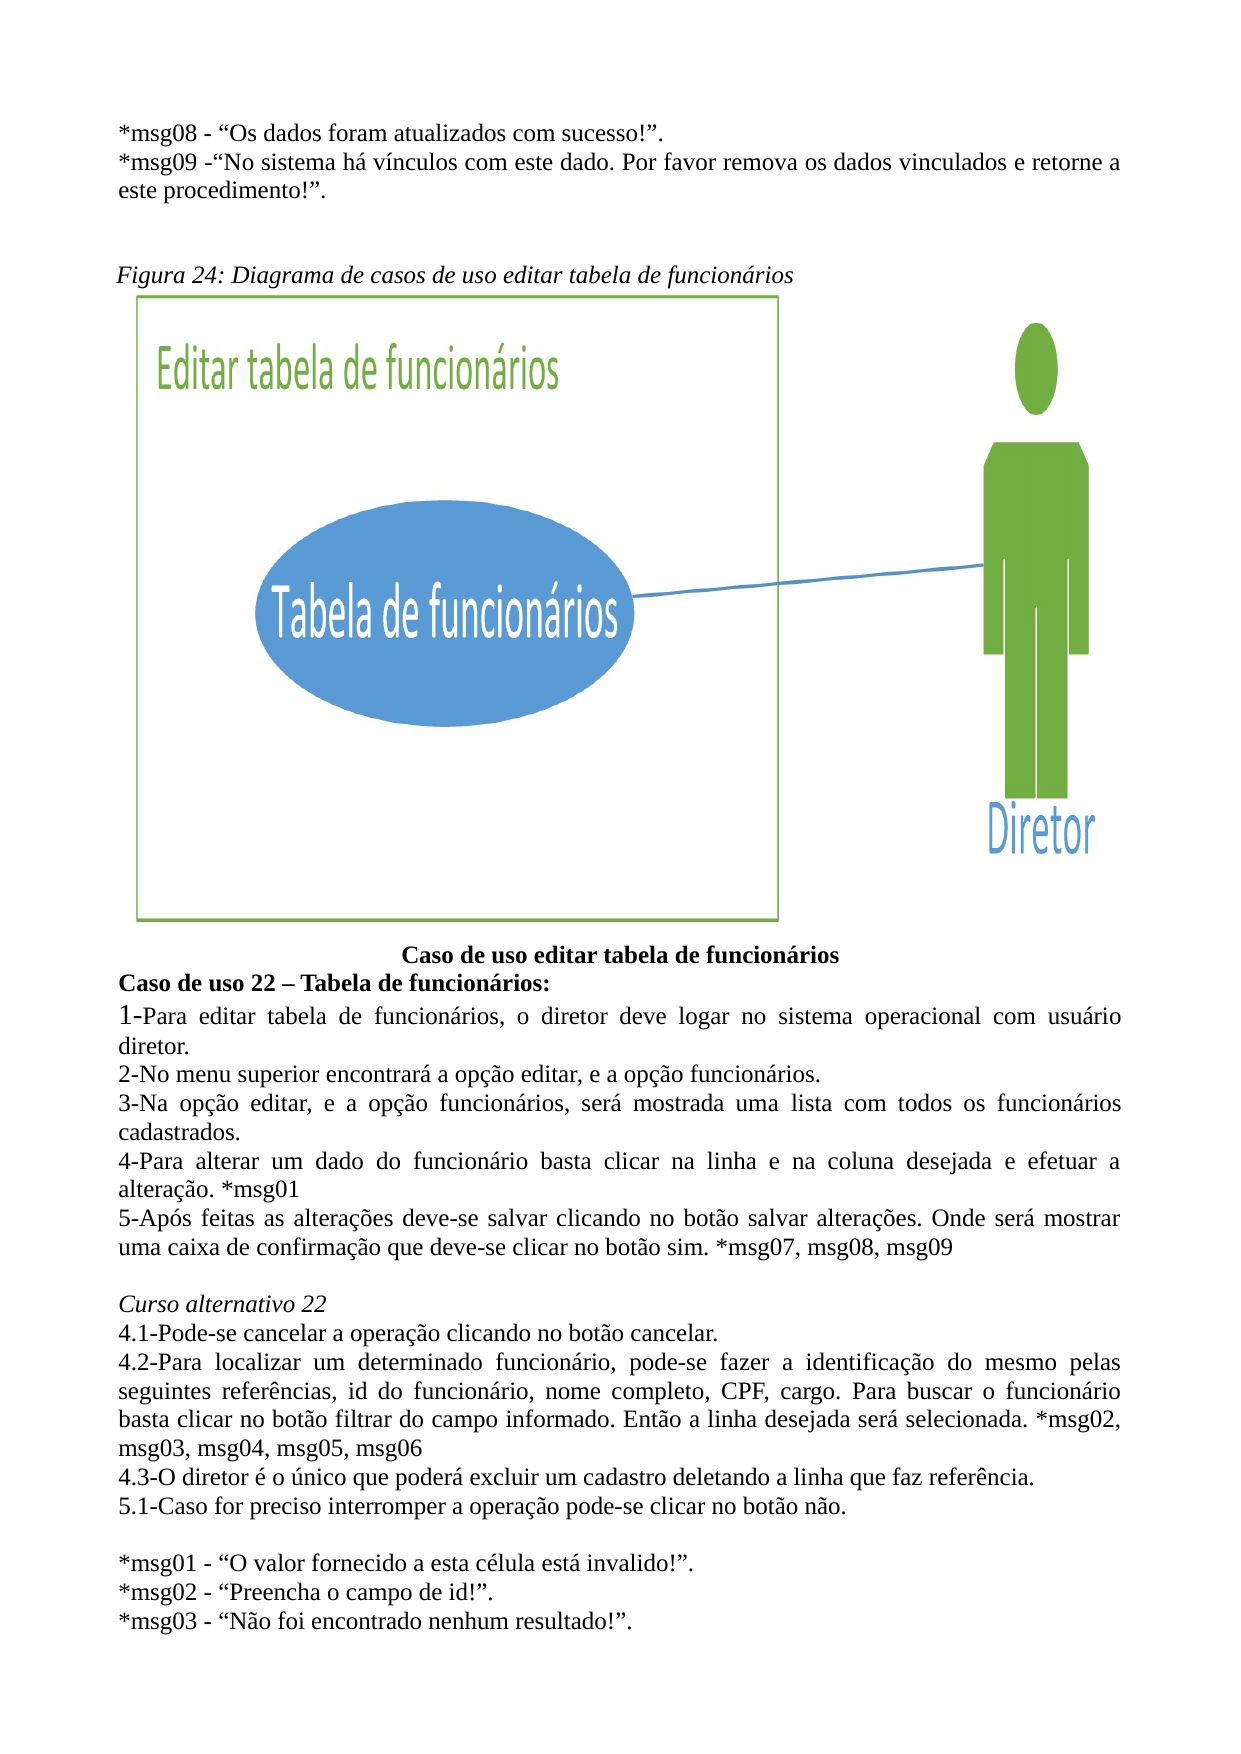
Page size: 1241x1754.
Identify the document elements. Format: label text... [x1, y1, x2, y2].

text Curso alternativo 22 [118, 1289, 1122, 1318]
text *msg02 - “Preencha o campo de id!”. [118, 1577, 1122, 1606]
text [116, 233, 1124, 260]
text *msg03 - “Não foi encontrado nenhum resultado!”. [118, 1606, 1122, 1634]
text *msg01 - “O valor fornecido a esta célula está invalido!”. [118, 1548, 1122, 1577]
text *msg08 - “Os dados foram atualizados com sucesso!”. [118, 118, 1122, 147]
text 3-Na opção editar, e a opção funcionários, será mostrada uma lista com todos os funcionários cadastrados. [118, 1088, 1122, 1146]
picture [124, 293, 1112, 923]
text 5.1-Caso for preciso interromper a operação pode-se clicar no botão não. [118, 1491, 1122, 1519]
text 4.1-Pode-se cancelar a operação clicando no botão cancelar. [118, 1318, 1122, 1347]
text 5-Após feitas as alterações deve-se salvar clicando no botão salvar alterações. Onde será mostrar uma caixa de confirmação que deve-se clicar no botão sim. *msg07, msg08, msg09 [118, 1203, 1122, 1261]
text 4-Para alterar um dado do funcionário basta clicar na linha e na coluna desejada e efetuar a alteração. *msg01 [118, 1146, 1122, 1203]
text 4.3-O diretor é o único que poderá excluir um cadastro deletando a linha que faz referência. [118, 1462, 1122, 1491]
text Figura 24: Diagrama de casos de uso editar tabela de funcionários [116, 260, 1124, 289]
text Caso de uso editar tabela de funcionários [116, 289, 1124, 968]
text 2-No menu superior encontrará a opção editar, e a opção funcionários. [118, 1059, 1122, 1088]
text *msg09 -“No sistema há vínculos com este dado. Por favor remova os dados vinculados e retorne a este procedimento!”. [118, 147, 1122, 204]
text Caso de uso 22 – Tabela de funcionários: [118, 968, 1122, 997]
text 4.2-Para localizar um determinado funcionário, pode-se fazer a identificação do mesmo pelas seguintes referências, id do funcionário, nome completo, CPF, cargo. Para buscar o funcionário basta clicar no botão filtrar do campo informado. Então a linha desejada será selecionada. *msg02, msg03, msg04, msg05, msg06 [118, 1347, 1122, 1462]
text 1-Para editar tabela de funcionários, o diretor deve logar no sistema operacional com usuário diretor. [118, 997, 1122, 1059]
